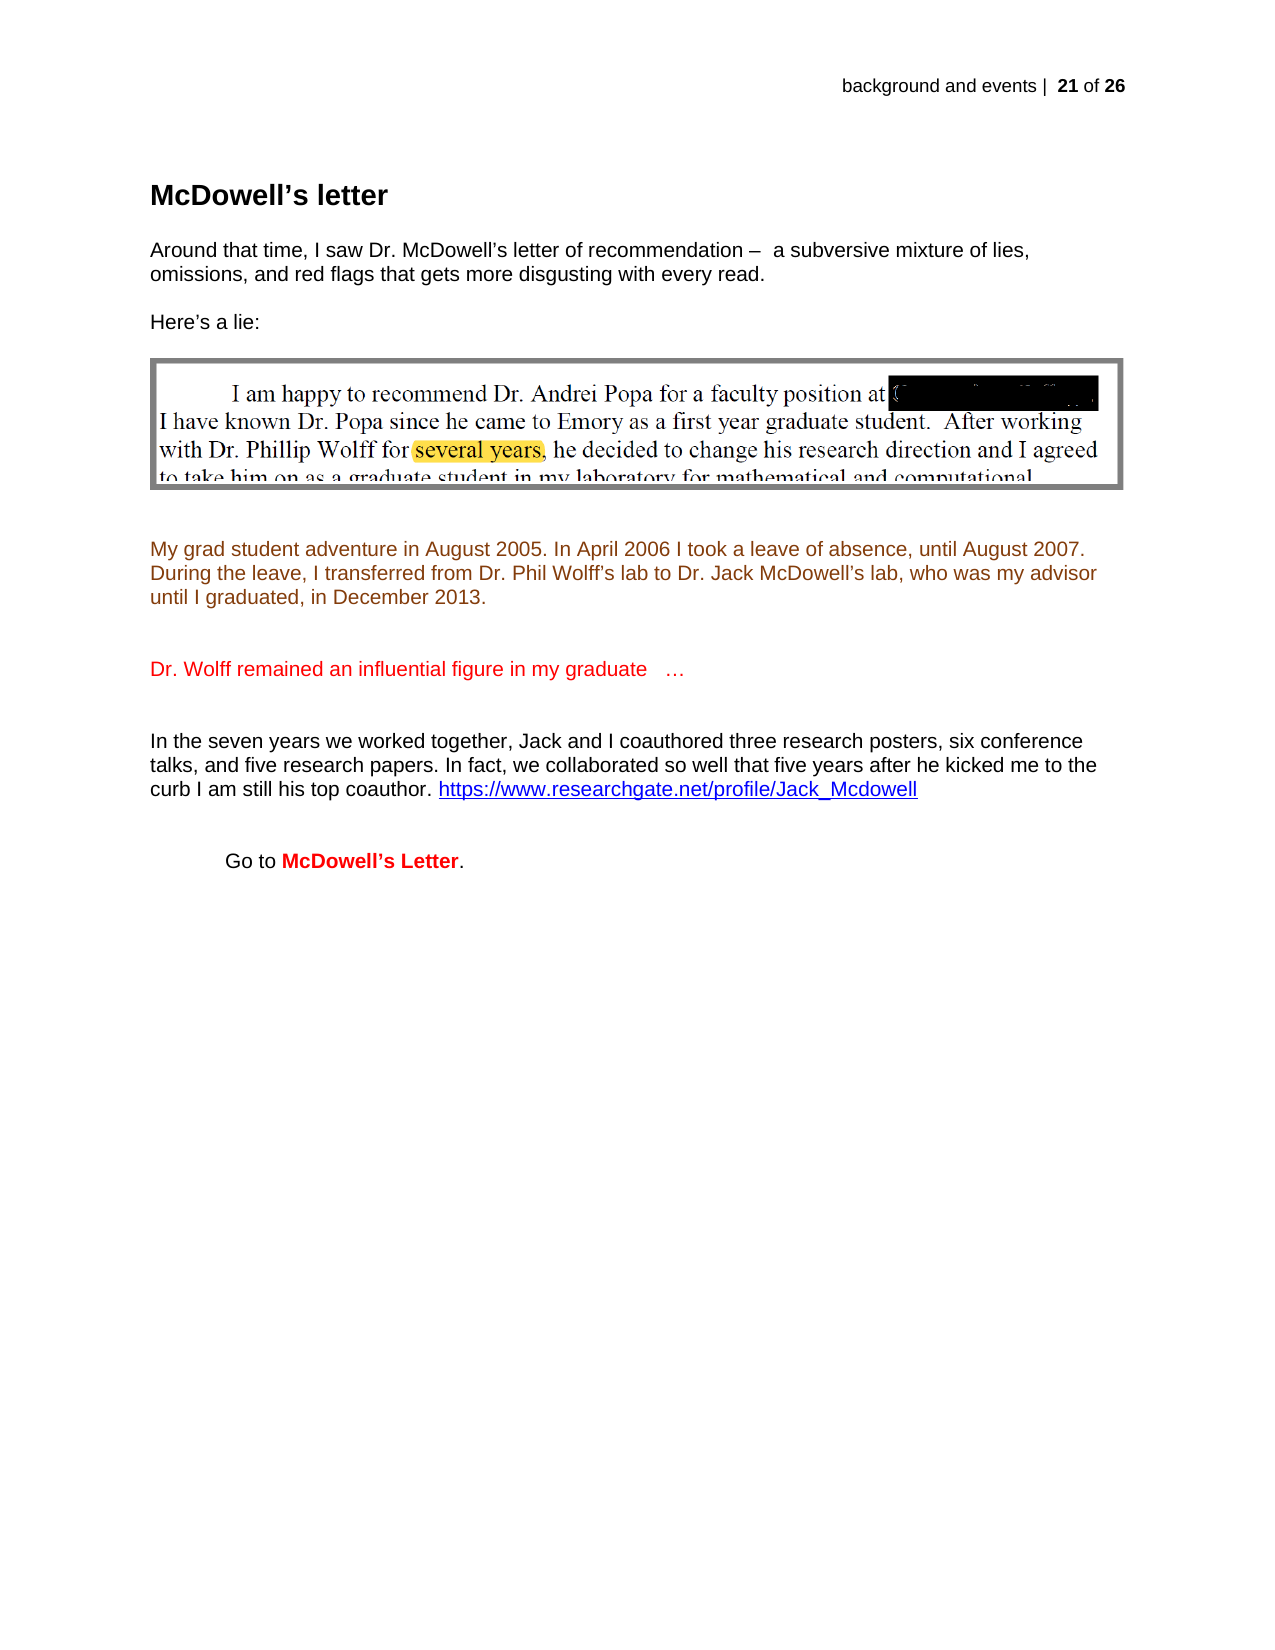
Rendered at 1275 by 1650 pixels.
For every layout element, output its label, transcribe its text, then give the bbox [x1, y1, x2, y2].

text Here’s a lie: [150, 310, 1125, 334]
text Around that time, I saw Dr. McDowell’s letter of recommendation – a subversive mixture of lies, omissions, and red flags that gets more disgusting with every read. [150, 238, 1125, 286]
text In the seven years we worked together, Jack and I coauthored three research posters, six conference talks, and five research papers. In fact, we collaborated so well that five years after he kicked me to the curb I am still his top coauthor. https://www.researchgate.net/profile/Jack_Mcdowell [150, 729, 1125, 801]
picture [150, 358, 1124, 490]
text Dr. Wolff remained an influential figure in my graduate … [150, 657, 1125, 681]
text My grad student adventure in August 2005. In April 2006 I took a leave of absence, until August 2007. During the leave, I transferred from Dr. Phil Wolff’s lab to Dr. Jack McDowell’s lab, who was my advisor until I graduated, in December 2013. [150, 537, 1125, 609]
text Go to McDowell’s Letter. [150, 849, 1125, 873]
subtitle McDowell’s letter [150, 178, 1125, 212]
